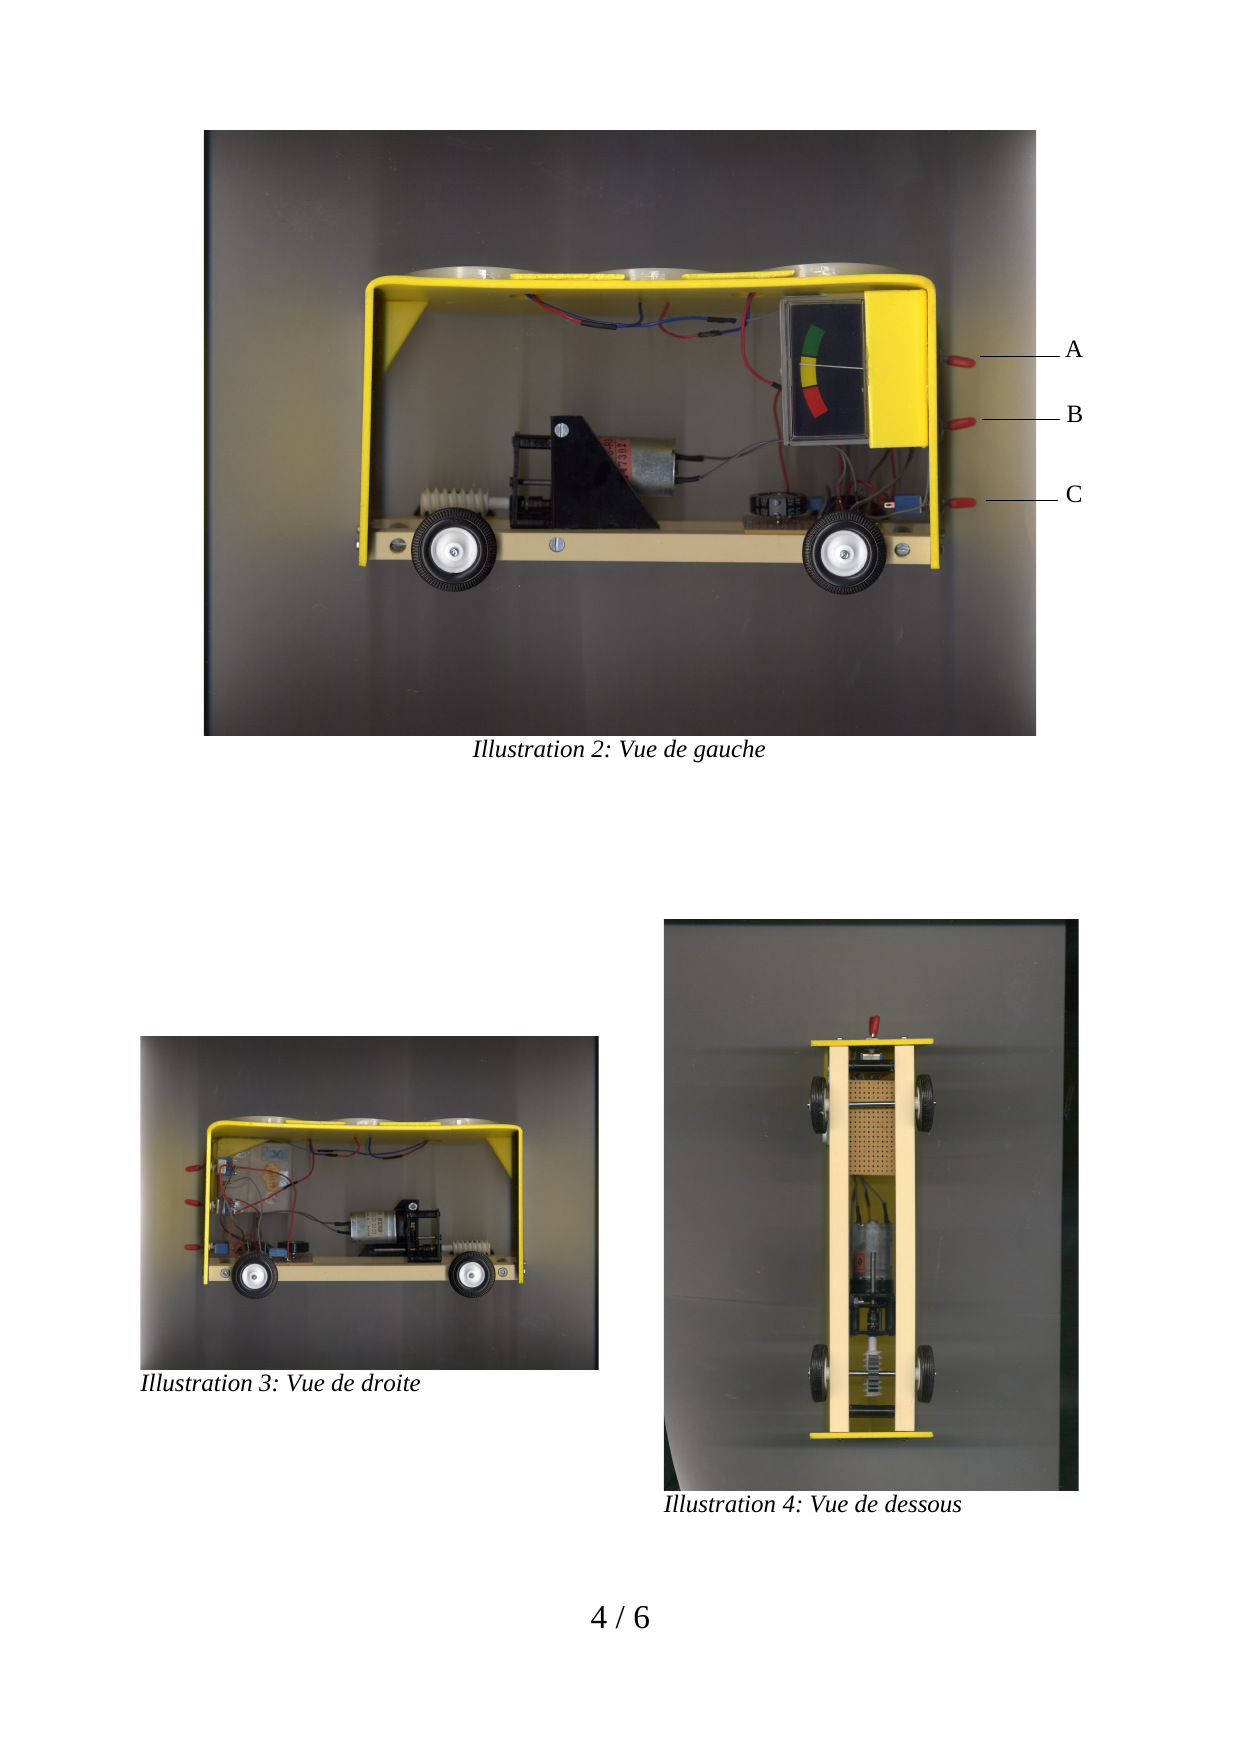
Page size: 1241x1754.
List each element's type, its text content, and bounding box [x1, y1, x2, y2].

picture [203, 130, 1037, 736]
picture [140, 1036, 599, 1370]
picture [663, 919, 1079, 1491]
table_header [118, 901, 620, 1561]
text Illustration 2: Vue de gauche [130, 131, 1109, 763]
table_header [620, 901, 1122, 919]
table_header [620, 920, 1122, 1561]
